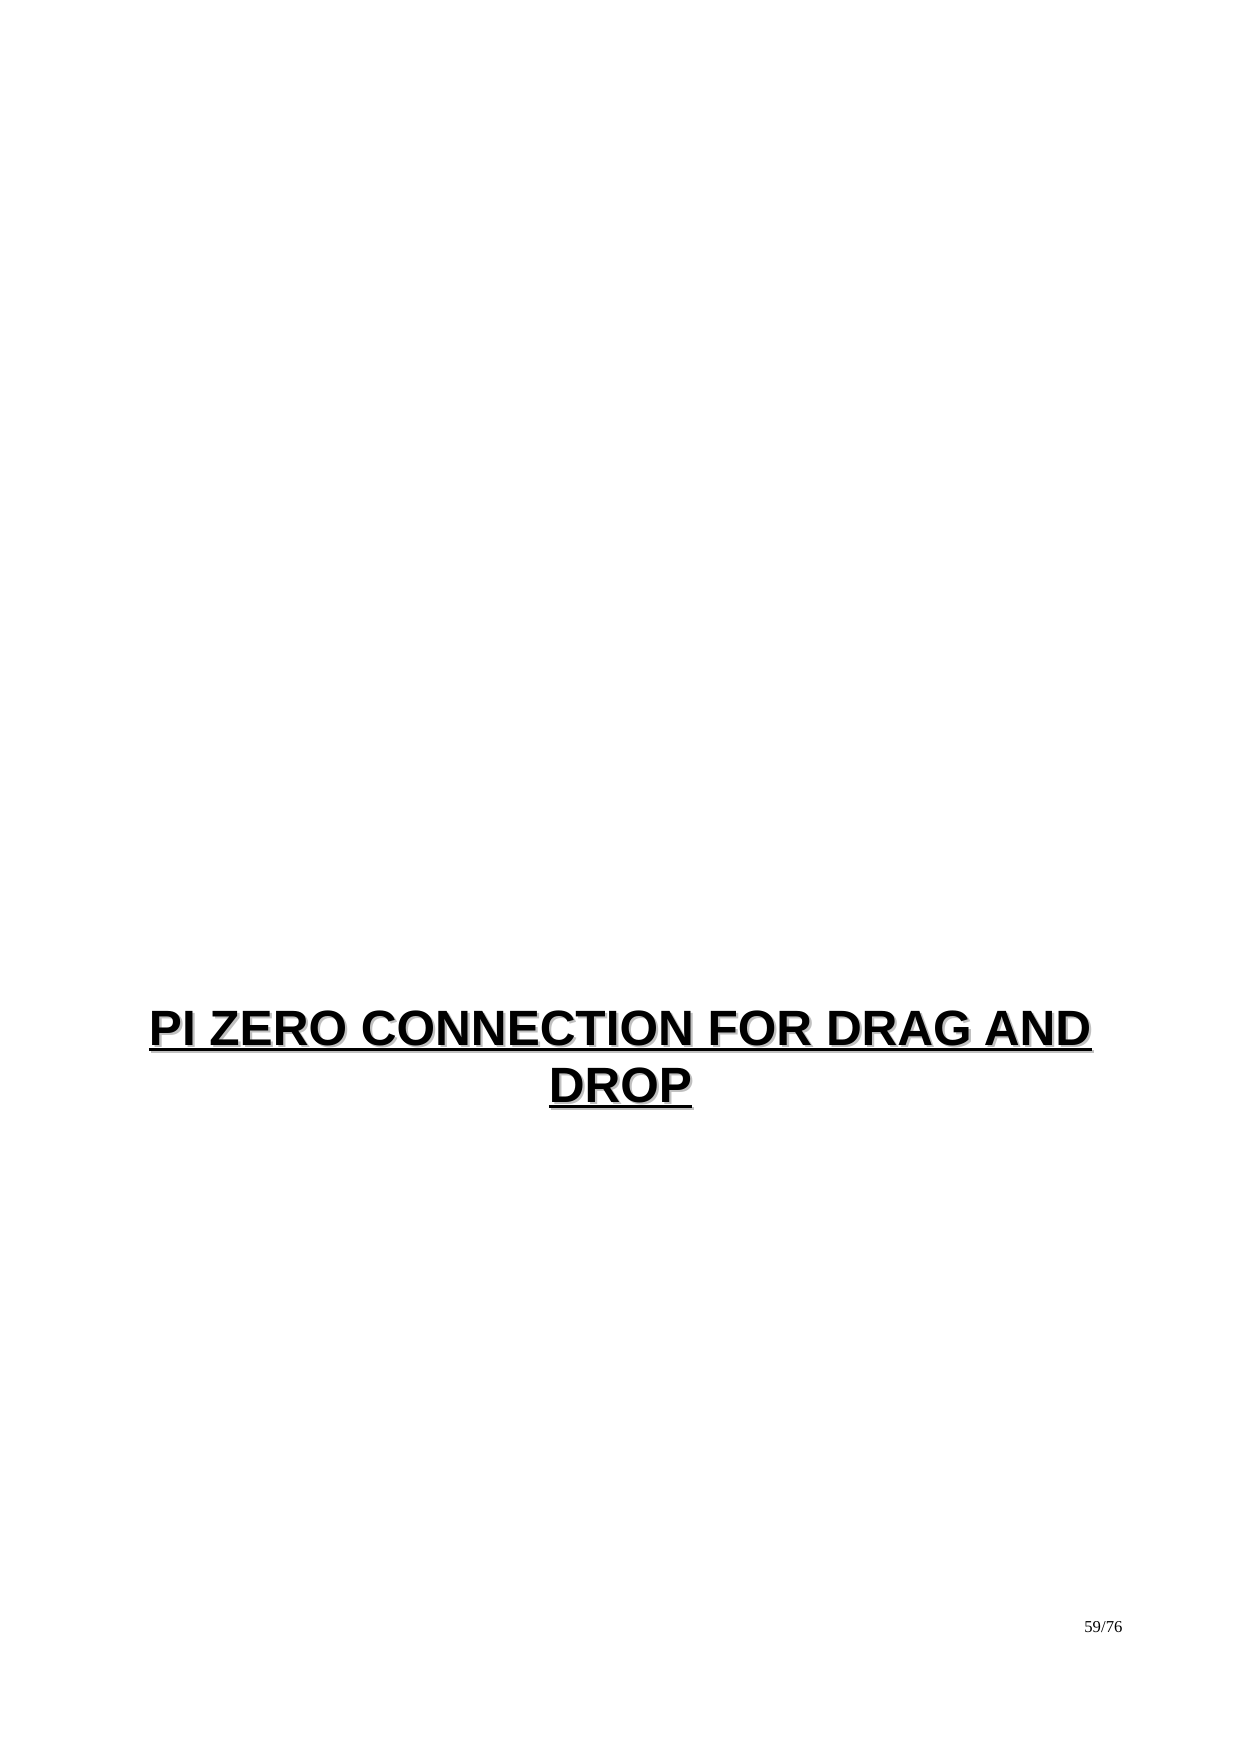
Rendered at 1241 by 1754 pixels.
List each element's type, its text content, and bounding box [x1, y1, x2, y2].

subtitle PI ZERO connection for DRAG AND DROP [118, 998, 1122, 1113]
